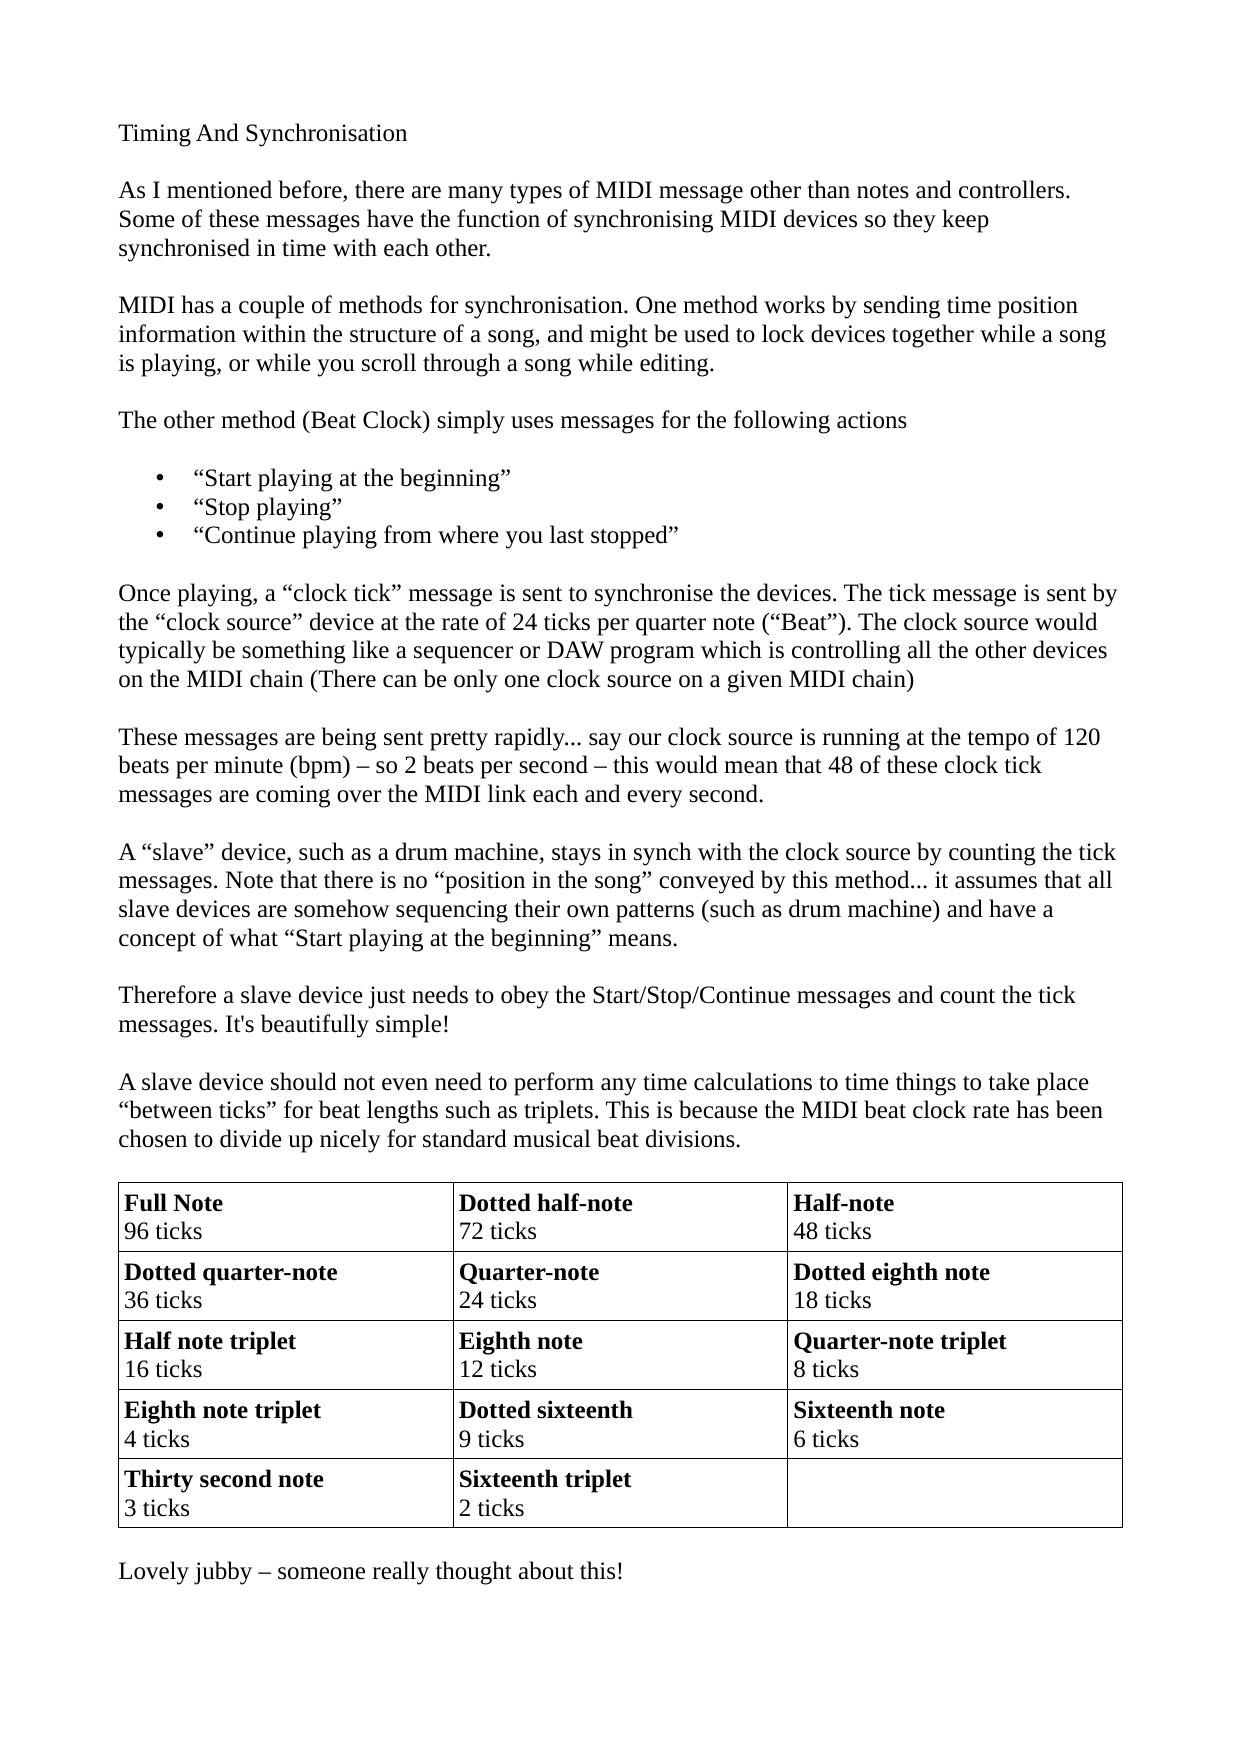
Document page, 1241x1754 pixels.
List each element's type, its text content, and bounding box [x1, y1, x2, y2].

table_cell Eighth note triplet 4 ticks [119, 1390, 453, 1458]
text Once playing, a “clock tick” message is sent to synchronise the devices. The tick message is sent by the “clock source” device at the rate of 24 ticks per quarter note (“Beat”). The clock source would typically be something like a sequencer or DAW program which is controlling all the other devices on the MIDI chain (There can be only one clock source on a given MIDI chain) [118, 578, 1122, 693]
table_cell Dotted sixteenth 9 ticks [454, 1390, 787, 1458]
table_header Half-note 48 ticks [788, 1183, 1122, 1251]
text Therefore a slave device just needs to obey the Start/Stop/Continue messages and count the tick messages. It's beautifully simple! [118, 981, 1122, 1038]
text Timing And Synchronisation [118, 118, 1122, 147]
table_cell Sixteenth triplet 2 ticks [454, 1459, 787, 1527]
table_cell Thirty second note 3 ticks [119, 1459, 453, 1527]
text A slave device should not even need to perform any time calculations to time things to take place “between ticks” for beat lengths such as triplets. This is because the MIDI beat clock rate has been chosen to divide up nicely for standard musical beat divisions. [118, 1067, 1122, 1153]
table_header Dotted half-note 72 ticks [454, 1183, 787, 1251]
table_cell Sixteenth note 6 ticks [788, 1390, 1122, 1458]
table_cell Eighth note 12 ticks [454, 1321, 787, 1389]
text Lovely jubby – someone really thought about this! [118, 1556, 1122, 1585]
text MIDI has a couple of methods for synchronisation. One method works by sending time position information within the structure of a song, and might be used to lock devices together while a song is playing, or while you scroll through a song while editing. [118, 291, 1122, 377]
text As I mentioned before, there are many types of MIDI message other than notes and controllers. Some of these messages have the function of synchronising MIDI devices so they keep synchronised in time with each other. [118, 176, 1122, 262]
table_cell [788, 1459, 1122, 1527]
list “Start playing at the beginning” [156, 463, 1122, 492]
table_cell Half note triplet 16 ticks [119, 1321, 453, 1389]
table_cell Dotted eighth note 18 ticks [788, 1252, 1122, 1320]
list “Stop playing” [156, 492, 1122, 521]
table_header Full Note 96 ticks [119, 1183, 453, 1251]
list “Continue playing from where you last stopped” [156, 521, 1122, 549]
text A “slave” device, such as a drum machine, stays in synch with the clock source by counting the tick messages. Note that there is no “position in the song” conveyed by this method... it assumes that all slave devices are somehow sequencing their own patterns (such as drum machine) and have a concept of what “Start playing at the beginning” means. [118, 837, 1122, 952]
text These messages are being sent pretty rapidly... say our clock source is running at the tempo of 120 beats per minute (bpm) – so 2 beats per second – this would mean that 48 of these clock tick messages are coming over the MIDI link each and every second. [118, 722, 1122, 808]
text The other method (Beat Clock) simply uses messages for the following actions [118, 406, 1122, 434]
table_cell Quarter-note 24 ticks [454, 1252, 787, 1320]
table_cell Dotted quarter-note 36 ticks [119, 1252, 453, 1320]
table_cell Quarter-note triplet 8 ticks [788, 1321, 1122, 1389]
